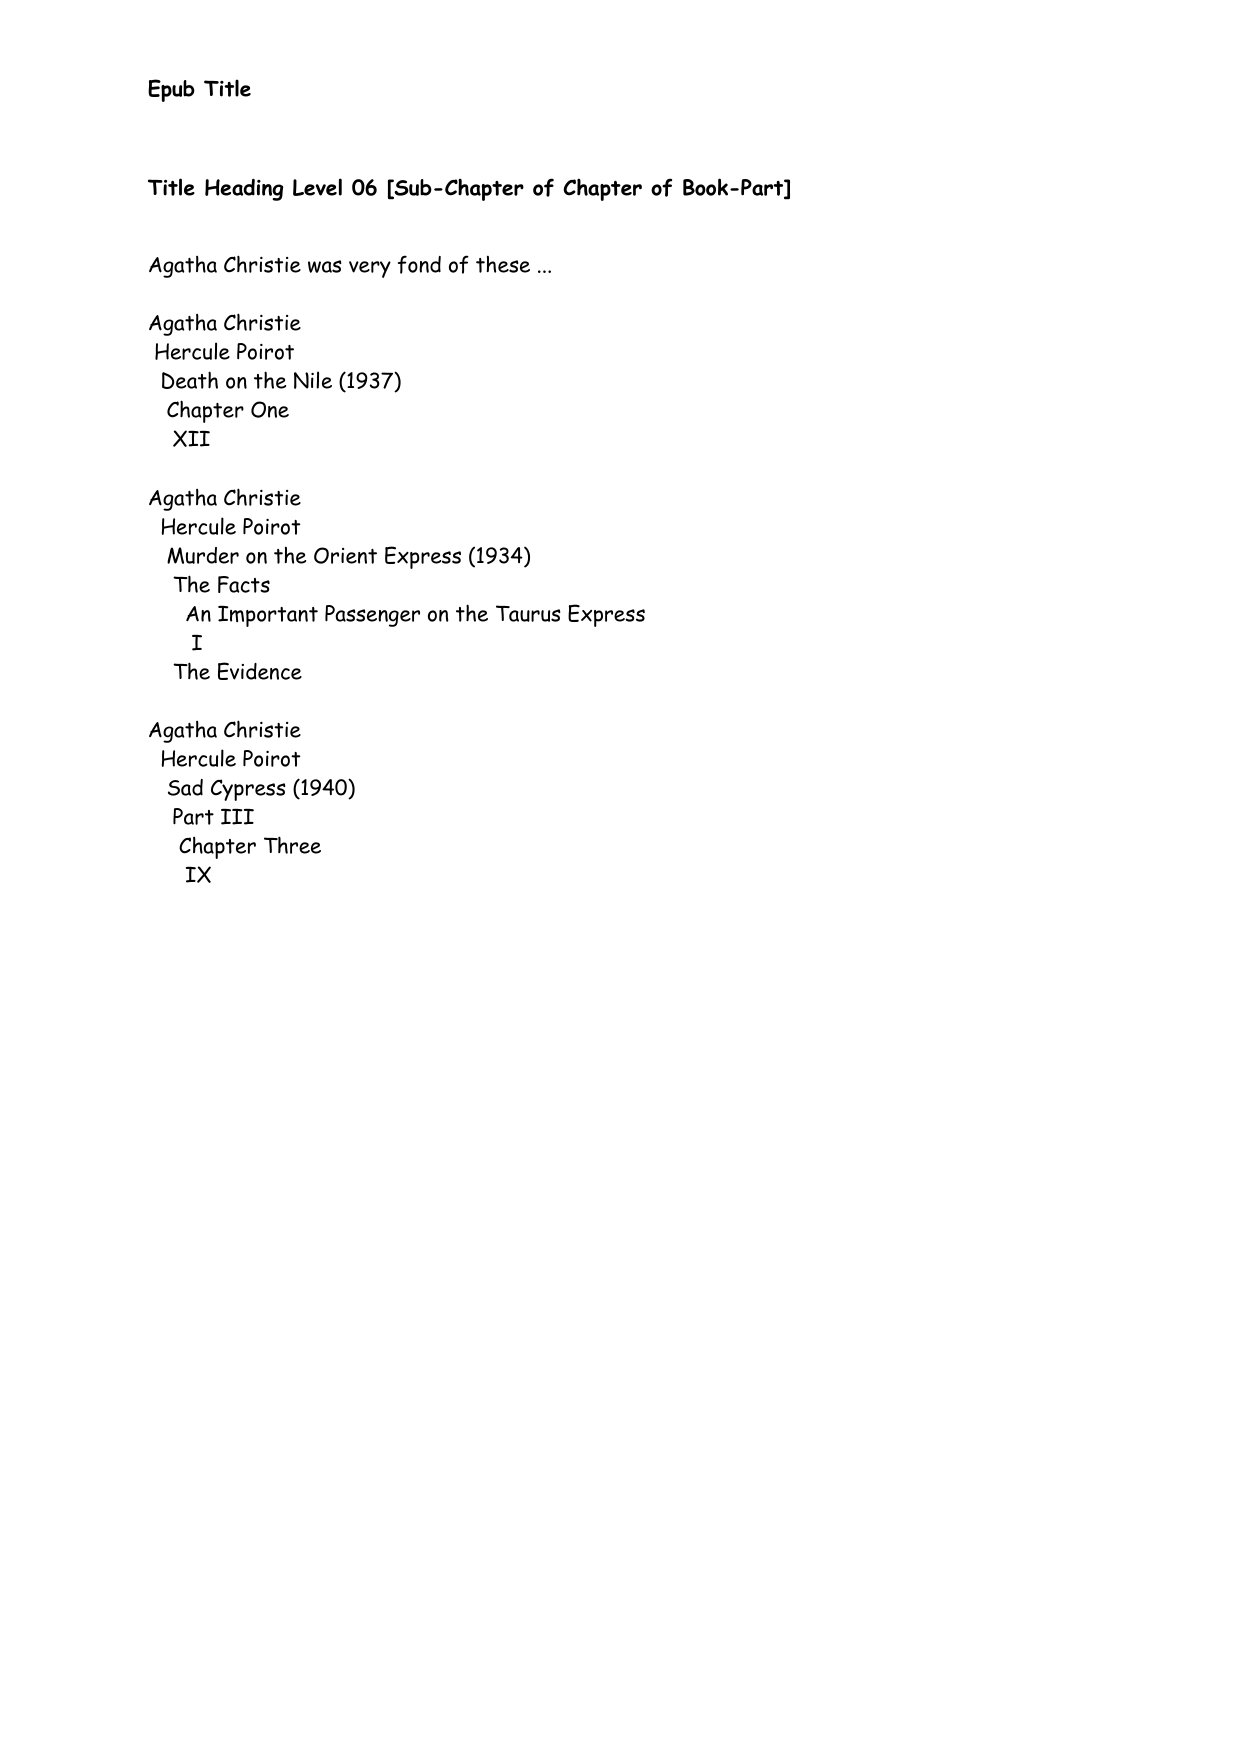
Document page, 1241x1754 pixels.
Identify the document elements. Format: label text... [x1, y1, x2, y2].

text Chapter One [148, 395, 1092, 424]
subtitle Title Heading Level 06 [Sub-Chapter of Chapter of Book-Part] [148, 173, 1092, 202]
text Agatha Christie [148, 714, 1092, 744]
text Death on the Nile (1937) [148, 366, 1092, 395]
text Murder on the Orient Express (1934) [148, 540, 1092, 569]
text Hercule Poirot [148, 511, 1092, 540]
text The Evidence [148, 656, 1092, 686]
text Hercule Poirot [148, 337, 1092, 366]
text Part III [148, 802, 1092, 831]
text Agatha Christie [148, 482, 1092, 511]
text I [148, 627, 1092, 656]
text The Facts [148, 569, 1092, 598]
text Agatha Christie [148, 308, 1092, 337]
text Hercule Poirot [148, 744, 1092, 773]
text IX [148, 860, 1092, 889]
text Agatha Christie was very fond of these ... [148, 249, 1092, 279]
text XII [148, 424, 1092, 453]
text An Important Passenger on the Taurus Express [148, 598, 1092, 627]
text Sad Cypress (1940) [148, 773, 1092, 802]
text Chapter Three [148, 831, 1092, 860]
